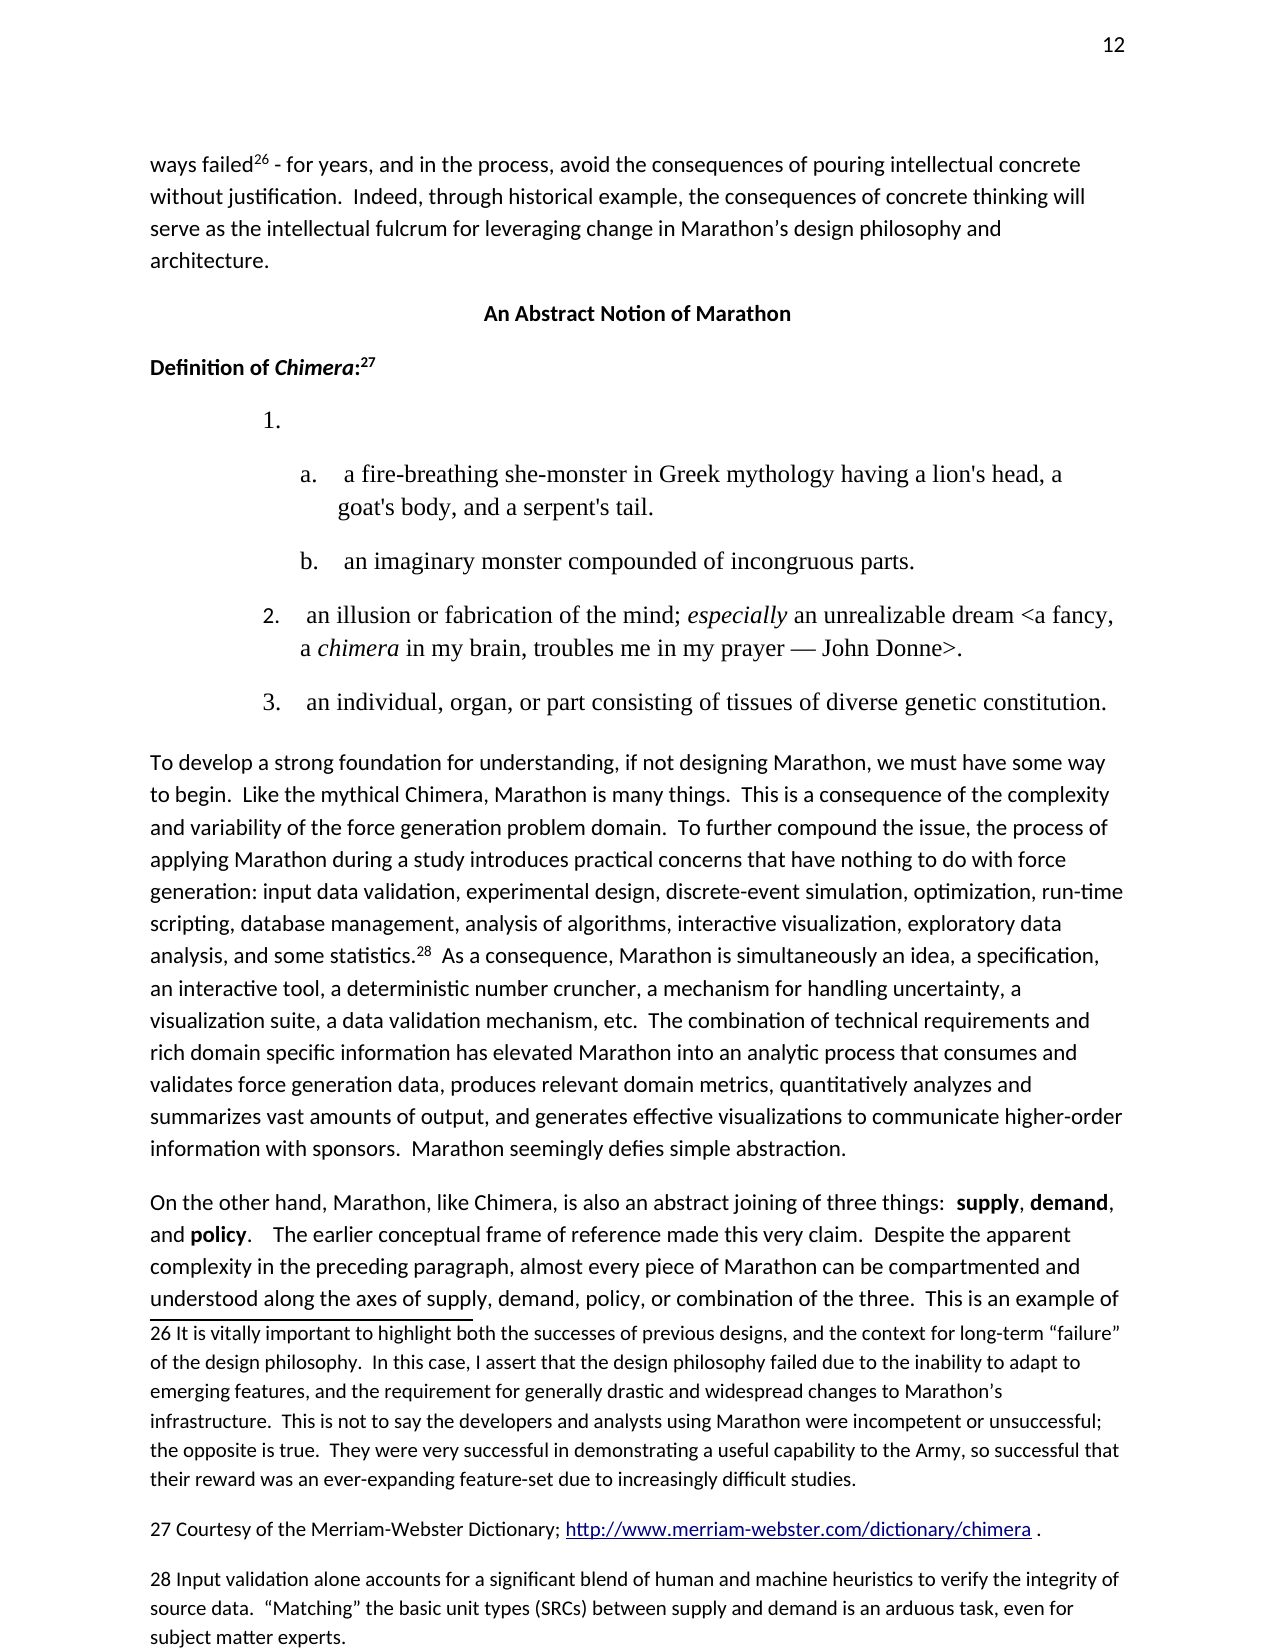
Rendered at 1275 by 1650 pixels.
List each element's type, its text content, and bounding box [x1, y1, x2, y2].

text The running theme of this whitepaper will be the use of layers of abstraction, increasing in specificity until the gradual and eventual resolution to the concrete (where applicable). The underlying and complementary message is the desire to delay concrete thinking until absolutely needed. The intent for thinking this way is to alter an implicit Marathon design philosophy that has prevailed – and in many ways failed - for years, and in the process, avoid the consequences of pouring intellectual concrete without justification. Indeed, through historical example, the consequences of concrete thinking will serve as the intellectual fulcrum for leveraging change in Marathon’s design philosophy and architecture. [150, 150, 1125, 274]
list an imaginary monster compounded of incongruous parts. [300, 546, 1125, 575]
list an illusion or fabrication of the mind; especially an unrealizable dream <a fancy, a chimera in my brain, troubles me in my prayer — John Donne>. [262, 600, 1125, 662]
list a fire-breathing she-monster in Greek mythology having a lion's head, a goat's body, and a serpent's tail. [300, 459, 1125, 521]
text It is vitally important to highlight both the successes of previous designs, and the context for long-term “failure” of the design philosophy. In this case, I assert that the design philosophy failed due to the inability to adapt to emerging features, and the requirement for generally drastic and widespread changes to Marathon’s infrastructure. This is not to say the developers and analysts using Marathon were incompetent or unsuccessful; the opposite is true. They were very successful in demonstrating a useful capability to the Army, so successful that their reward was an ever-expanding feature-set due to increasingly difficult studies. [150, 1320, 1125, 1492]
text Definition of Chimera: [150, 353, 1125, 381]
text To develop a strong foundation for understanding, if not designing Marathon, we must have some way to begin. Like the mythical Chimera, Marathon is many things. This is a consequence of the complexity and variability of the force generation problem domain. To further compound the issue, the process of applying Marathon during a study introduces practical concerns that have nothing to do with force generation: input data validation, experimental design, discrete-event simulation, optimization, run-time scripting, database management, analysis of algorithms, interactive visualization, exploratory data analysis, and some statistics. As a consequence, Marathon is simultaneously an idea, a specification, an interactive tool, a deterministic number cruncher, a mechanism for handling uncertainty, a visualization suite, a data validation mechanism, etc. The combination of technical requirements and rich domain specific information has elevated Marathon into an analytic process that consumes and validates force generation data, produces relevant domain metrics, quantitatively analyzes and summarizes vast amounts of output, and generates effective visualizations to communicate higher-order information with sponsors. Marathon seemingly defies simple abstraction. [150, 716, 1125, 1163]
text Input validation alone accounts for a significant blend of human and machine heuristics to verify the integrity of source data. “Matching” the basic unit types (SRCs) between supply and demand is an arduous task, even for subject matter experts. [150, 1566, 1125, 1650]
text On the other hand, Marathon, like Chimera, is also an abstract joining of three things: supply, demand, and policy. The earlier conceptual frame of reference made this very claim. Despite the apparent complexity in the preceding paragraph, almost every piece of Marathon can be compartmented and understood along the axes of supply, demand, policy, or combination of the three. This is an example of [150, 1188, 1125, 1312]
text Courtesy of the Merriam-Webster Dictionary; http://www.merriam-webster.com/dictionary/chimera . [150, 1516, 1125, 1542]
list an individual, organ, or part consisting of tissues of diverse genetic constitution. [262, 687, 1125, 716]
text An Abstract Notion of Marathon [150, 299, 1125, 328]
